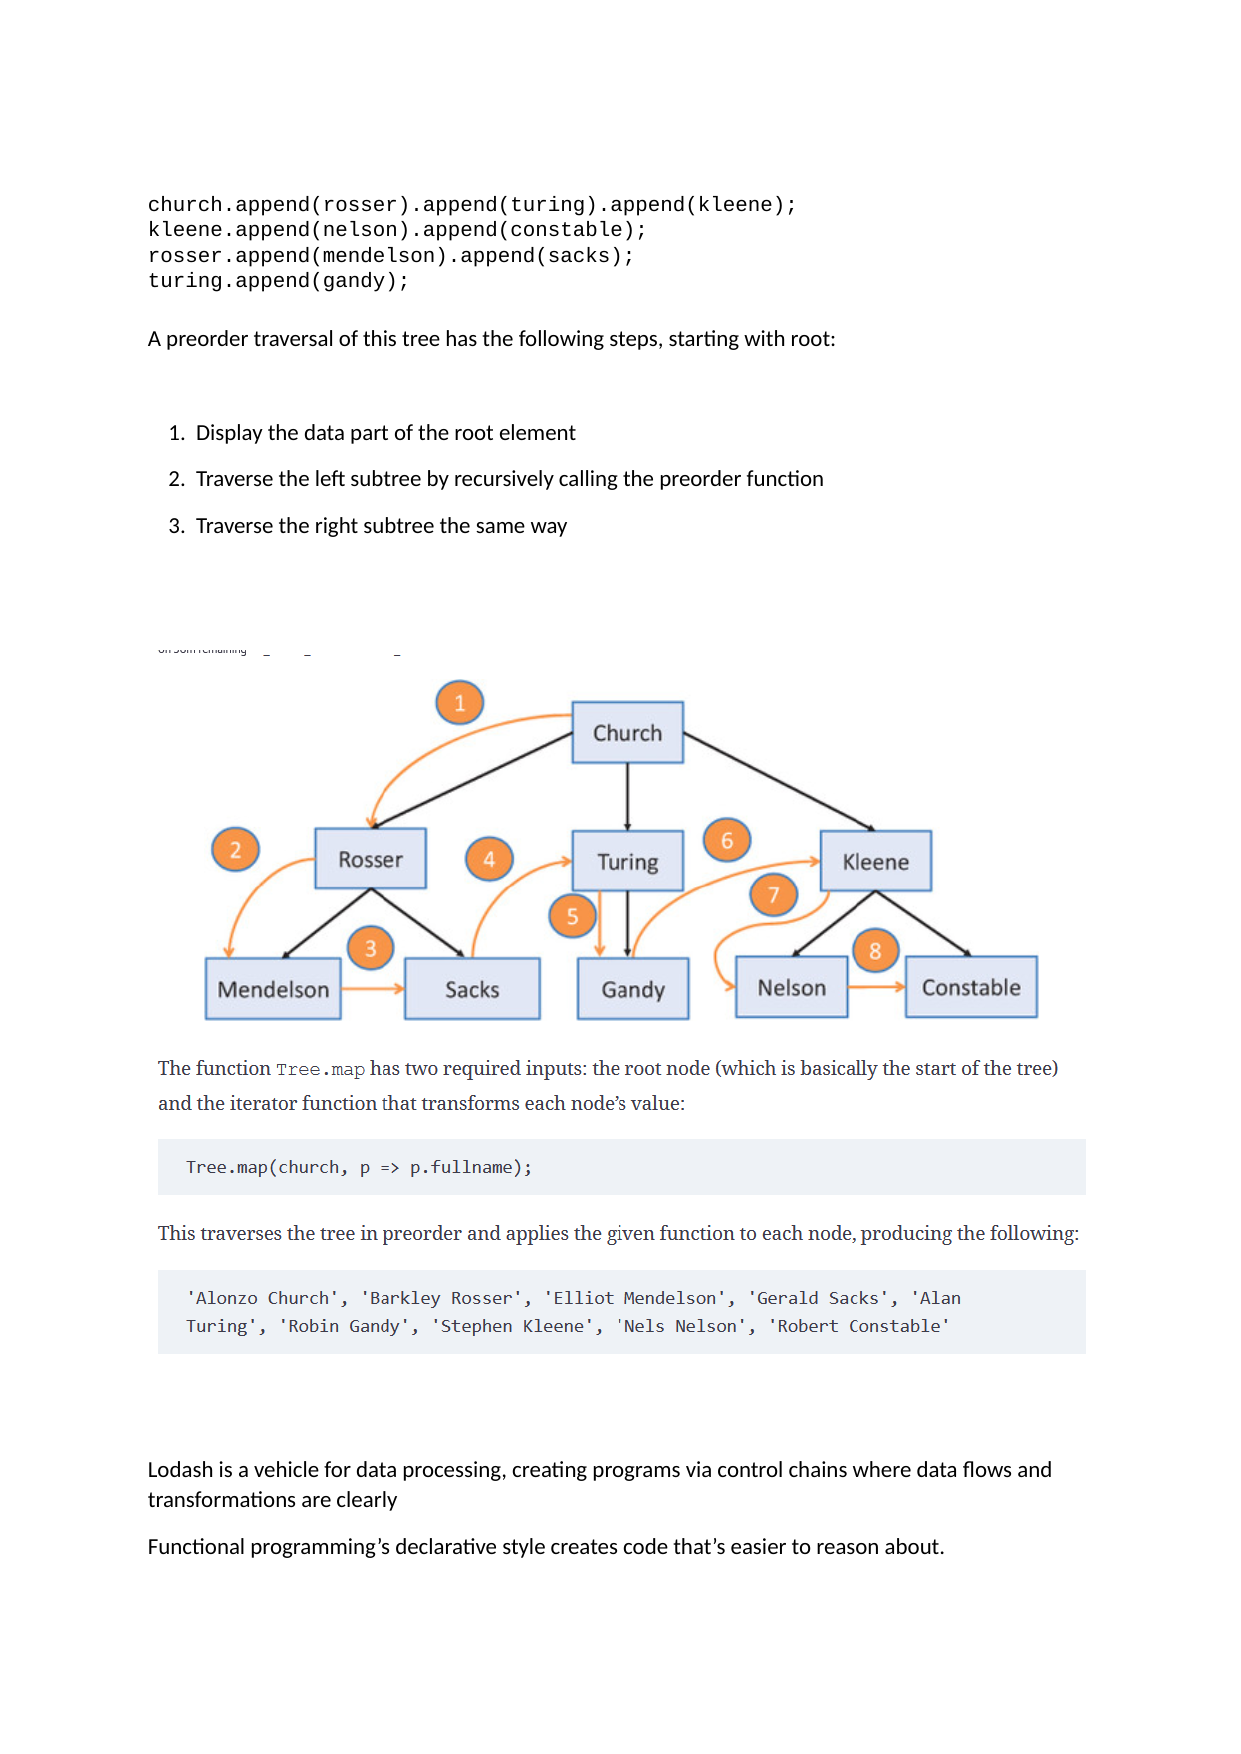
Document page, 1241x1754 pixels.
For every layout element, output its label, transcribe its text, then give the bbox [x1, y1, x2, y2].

text 3. Traverse the right subtree the same way [148, 511, 1093, 539]
text 2. Traverse the left subtree by recursively calling the preorder function [148, 464, 1093, 492]
text 1. Display the data part of the root element [148, 418, 1093, 446]
text church.append(rosser).append(turing).append(kleene); [148, 194, 1093, 218]
text A preorder traversal of this tree has the following steps, starting with root: [148, 324, 1093, 352]
text kleene.append(nelson).append(constable); [148, 219, 1093, 243]
text turing.append(gandy); [148, 270, 1093, 293]
text rosser.append(mendelson).append(sacks); [148, 244, 1093, 268]
text Functional programming’s declarative style creates code that’s easier to reason about. [148, 1532, 1093, 1560]
text Lodash is a vehicle for data processing, creating programs via control chains where data flows and transformations are clearly [148, 1456, 1093, 1513]
